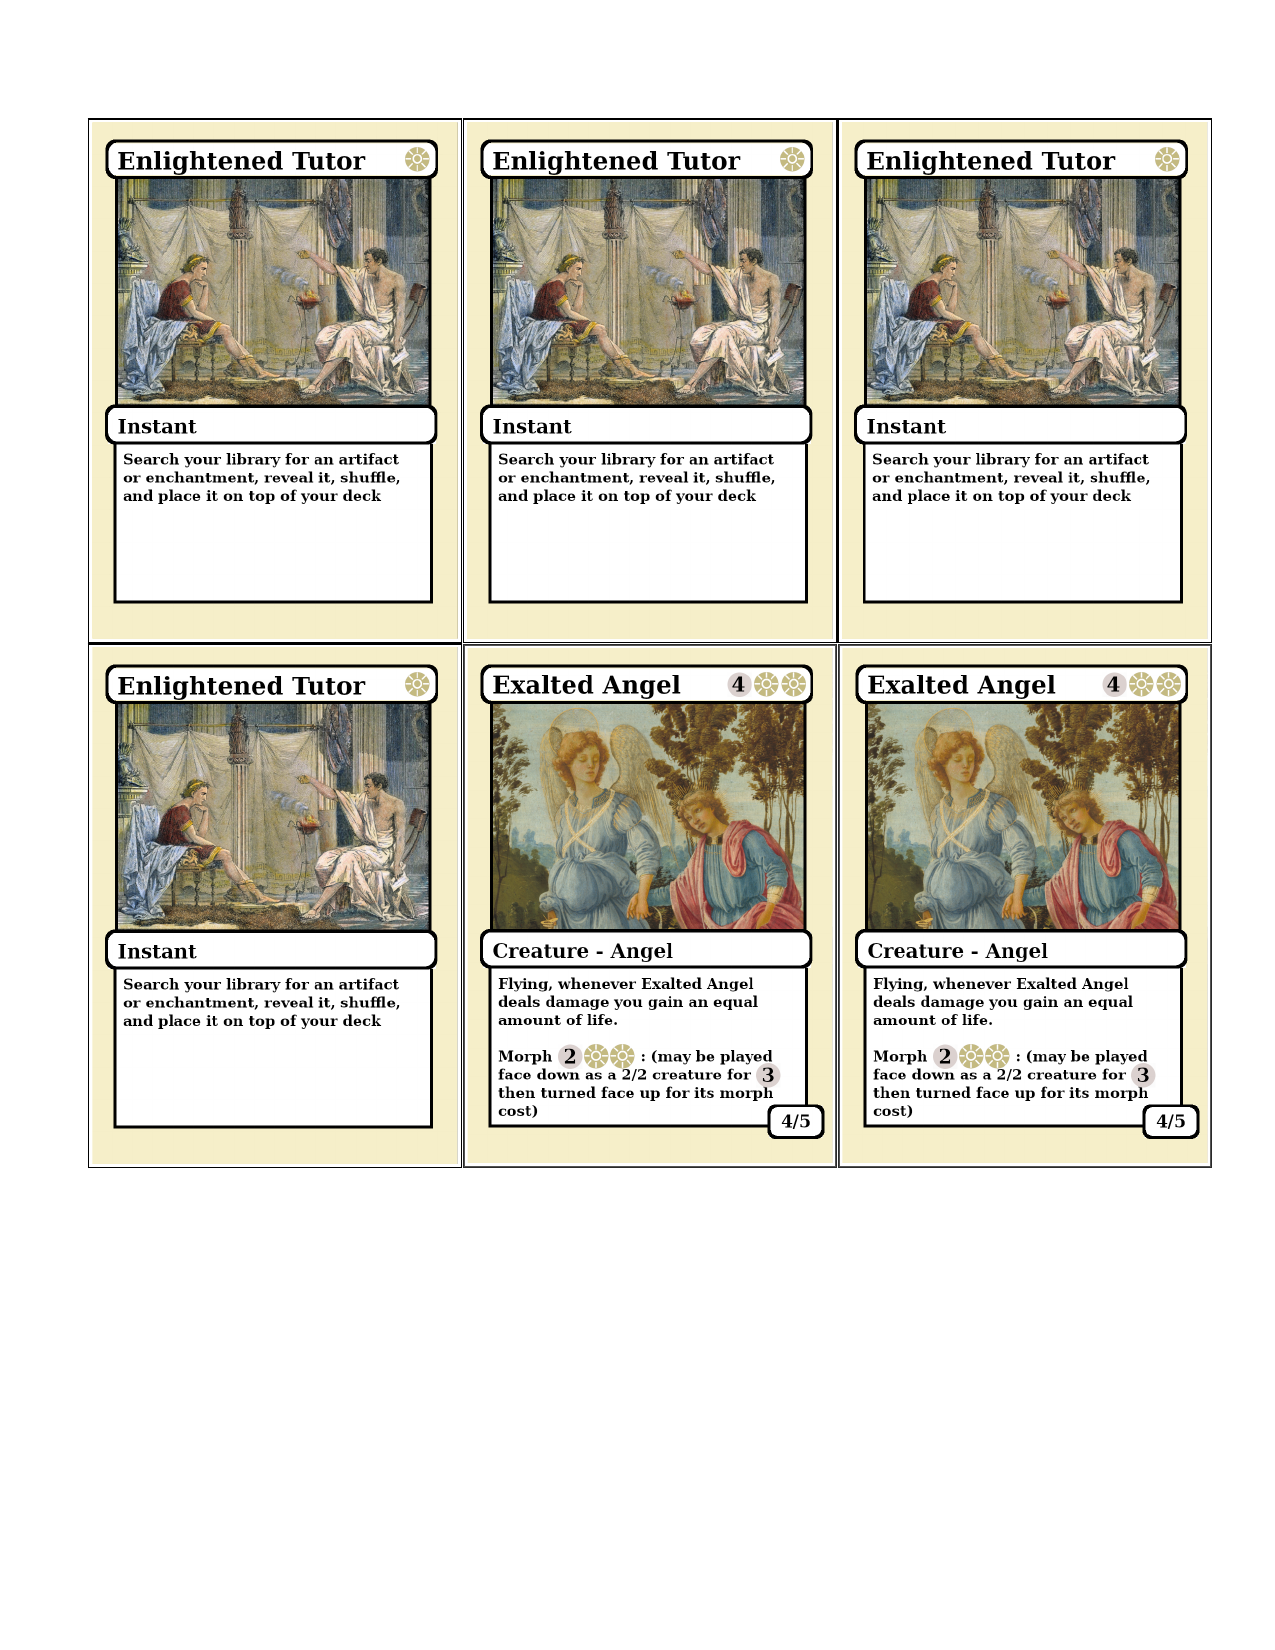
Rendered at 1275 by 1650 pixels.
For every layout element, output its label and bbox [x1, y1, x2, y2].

picture [467, 648, 833, 1163]
picture [92, 122, 458, 639]
picture [467, 122, 833, 639]
picture [842, 122, 1208, 639]
picture [842, 648, 1208, 1163]
picture [92, 647, 458, 1164]
